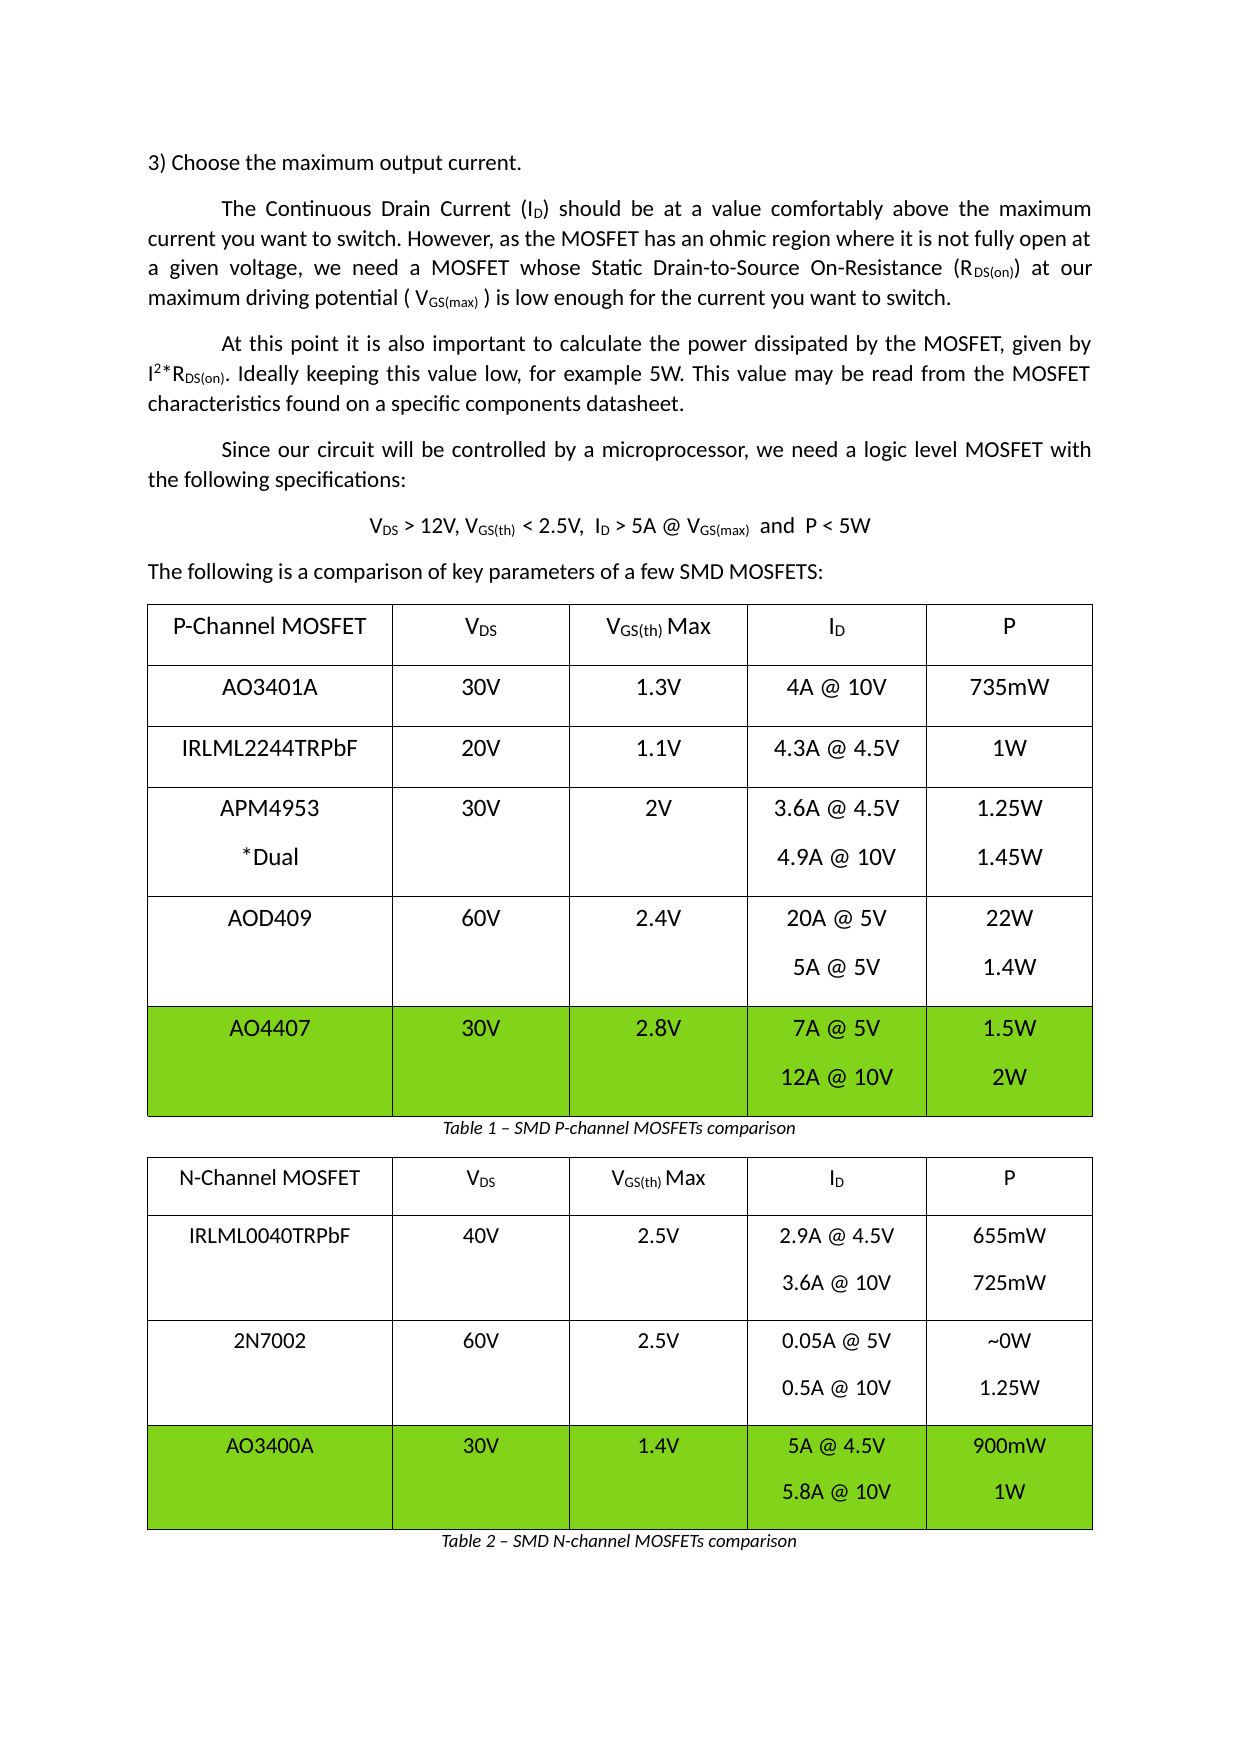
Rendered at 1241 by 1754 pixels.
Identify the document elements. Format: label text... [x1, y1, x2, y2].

table_header VDS [393, 1158, 569, 1215]
table_cell 2N7002 [148, 1321, 392, 1424]
table_cell AOD409 [148, 897, 392, 1006]
table_cell 1.1V [570, 727, 747, 786]
table_cell 900mW 1W [927, 1426, 1092, 1529]
table_cell 735mW [927, 666, 1092, 726]
table_cell 40V [393, 1216, 569, 1320]
text Since our circuit will be controlled by a microprocessor, we need a logic level MOSFET with the following specifications: [148, 435, 1093, 493]
table_cell 20V [393, 727, 569, 786]
table_cell 4A @ 10V [748, 666, 926, 726]
table_header VGS(th) Max [570, 1158, 747, 1215]
table_cell 30V [393, 666, 569, 726]
table_cell AO3401A [148, 666, 392, 726]
table_cell 1.3V [570, 666, 747, 726]
table_cell 30V [393, 788, 569, 896]
table_cell 30V [393, 1426, 569, 1529]
table_header P [927, 605, 1092, 665]
text The Continuous Drain Current (ID) should be at a value comfortably above the maximum current you want to switch. However, as the MOSFET has an ohmic region where it is not fully open at a given voltage, we need a MOSFET whose Static Drain-to-Source On-Resistance (RDS(on)) at our maximum driving potential ( VGS(max) ) is low enough for the current you want to switch. [148, 194, 1093, 311]
text The following is a comparison of key parameters of a few SMD MOSFETS: [148, 557, 1093, 586]
table_cell 0.05A @ 5V 0.5A @ 10V [748, 1321, 926, 1424]
table_cell 22W 1.4W [927, 897, 1092, 1006]
text 3) Choose the maximum output current. [148, 148, 1093, 176]
table_cell APM4953 *Dual [148, 788, 392, 896]
table_header N-Channel MOSFET [148, 1158, 392, 1215]
table_cell 1W [927, 727, 1092, 786]
table_cell 2.5V [570, 1216, 747, 1320]
table_cell 2V [570, 788, 747, 896]
table_header P-Channel MOSFET [148, 605, 392, 665]
text Table 1 – SMD P-channel MOSFETs comparison [148, 1117, 1093, 1139]
text Table 2 – SMD N-channel MOSFETs comparison [148, 1530, 1093, 1553]
table_cell 2.5V [570, 1321, 747, 1424]
table_header P [927, 1158, 1092, 1215]
table_cell 20A @ 5V 5A @ 5V [748, 897, 926, 1006]
table_cell 30V [393, 1007, 569, 1116]
table_cell 60V [393, 1321, 569, 1424]
table_header VGS(th) Max [570, 605, 747, 665]
table_cell 1.25W 1.45W [927, 788, 1092, 896]
table_cell 1.4V [570, 1426, 747, 1529]
table_cell 2.8V [570, 1007, 747, 1116]
table_cell AO3400A [148, 1426, 392, 1529]
table_header ID [748, 605, 926, 665]
table_cell IRLML0040TRPbF [148, 1216, 392, 1320]
table_cell 5A @ 4.5V 5.8A @ 10V [748, 1426, 926, 1529]
table_header ID [748, 1158, 926, 1215]
table_cell 60V [393, 897, 569, 1006]
text VDS > 12V, VGS(th) < 2.5V, ID > 5A @ VGS(max) and P < 5W [148, 511, 1093, 539]
text At this point it is also important to calculate the power dissipated by the MOSFET, given by I2*RDS(on). Ideally keeping this value low, for example 5W. This value may be read from the MOSFET characteristics found on a specific components datasheet. [148, 329, 1093, 417]
table_cell 3.6A @ 4.5V 4.9A @ 10V [748, 788, 926, 896]
table_cell ~0W 1.25W [927, 1321, 1092, 1424]
table_cell 655mW 725mW [927, 1216, 1092, 1320]
table_cell 7A @ 5V 12A @ 10V [748, 1007, 926, 1116]
table_cell 4.3A @ 4.5V [748, 727, 926, 786]
table_header VDS [393, 605, 569, 665]
table_cell 1.5W 2W [927, 1007, 1092, 1116]
table_cell 2.4V [570, 897, 747, 1006]
table_cell AO4407 [148, 1007, 392, 1116]
table_cell 2.9A @ 4.5V 3.6A @ 10V [748, 1216, 926, 1320]
table_cell IRLML2244TRPbF [148, 727, 392, 786]
